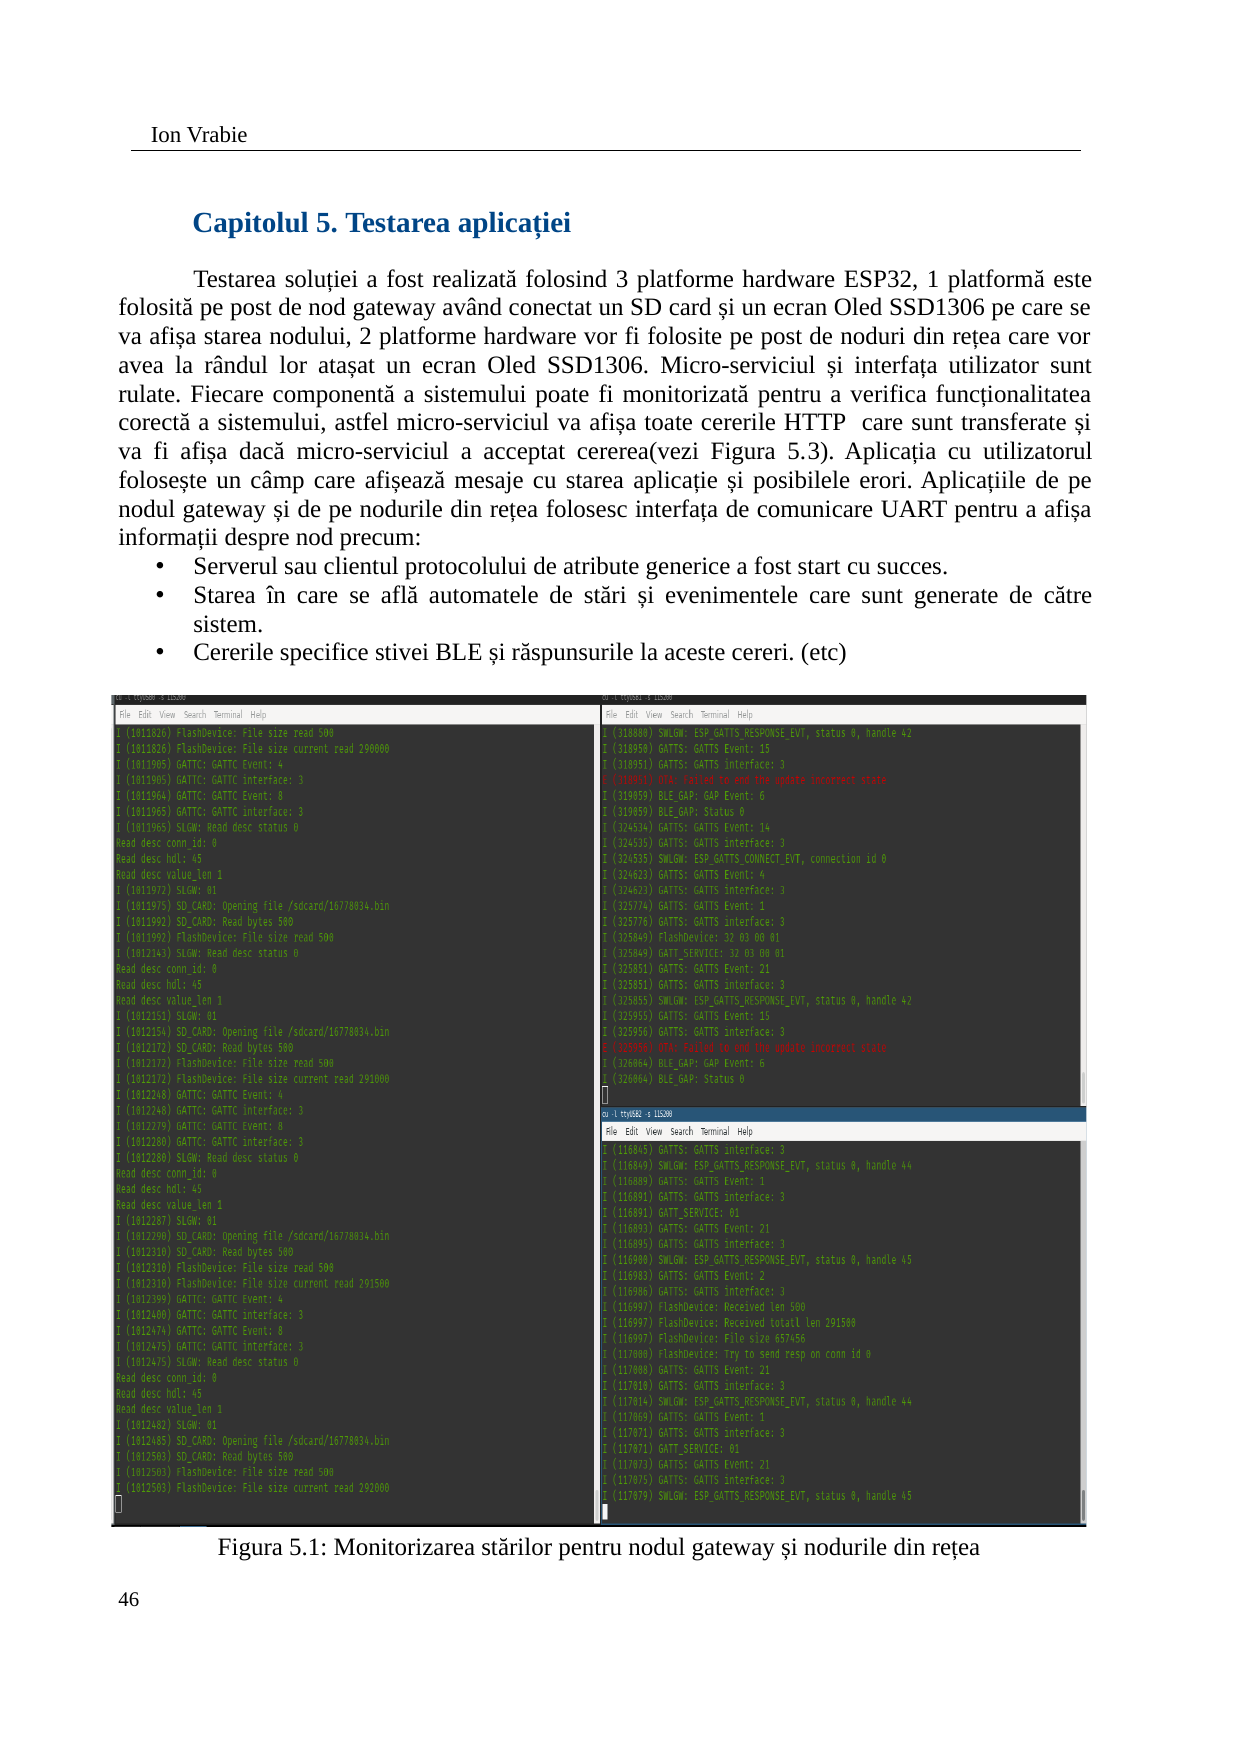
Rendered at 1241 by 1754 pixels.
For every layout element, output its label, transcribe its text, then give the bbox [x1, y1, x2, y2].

text Figura 5.1: Monitorizarea stărilor pentru nodul gateway și nodurile din rețea [111, 1527, 1086, 1561]
picture [111, 695, 1087, 1527]
list Starea în care se află automatele de stări și evenimentele care sunt generate de către sistem. [156, 580, 1093, 637]
list Serverul sau clientul protocolului de atribute generice a fost start cu succes. [156, 551, 1093, 580]
subtitle Testarea aplicației [192, 205, 1093, 239]
text Testarea soluției a fost realizată folosind 3 platforme hardware ESP32, 1 platformă este folosită pe post de nod gateway având conectat un SD card și un ecran Oled SSD1306 pe care se va afișa starea nodului, 2 platforme hardware vor fi folosite pe post de noduri din rețea care vor avea la rândul lor atașat un ecran Oled SSD1306. Micro-serviciul și interfața utilizator sunt rulate. Fiecare componentă a sistemului poate fi monitorizată pentru a verifica funcționalitatea corectă a sistemului, astfel micro-serviciul va afișa toate cererile HTTP care sunt transferate și va fi afișa dacă micro-serviciul a acceptat cererea(vezi Figura 5.3). Aplicația cu utilizatorul folosește un câmp care afișează mesaje cu starea aplicație și posibilele erori. Aplicațiile de pe nodul gateway și de pe nodurile din rețea folosesc interfața de comunicare UART pentru a afișa informații despre nod precum: [118, 264, 1093, 551]
list Cererile specifice stivei BLE și răspunsurile la aceste cereri. (etc) [156, 637, 1093, 666]
